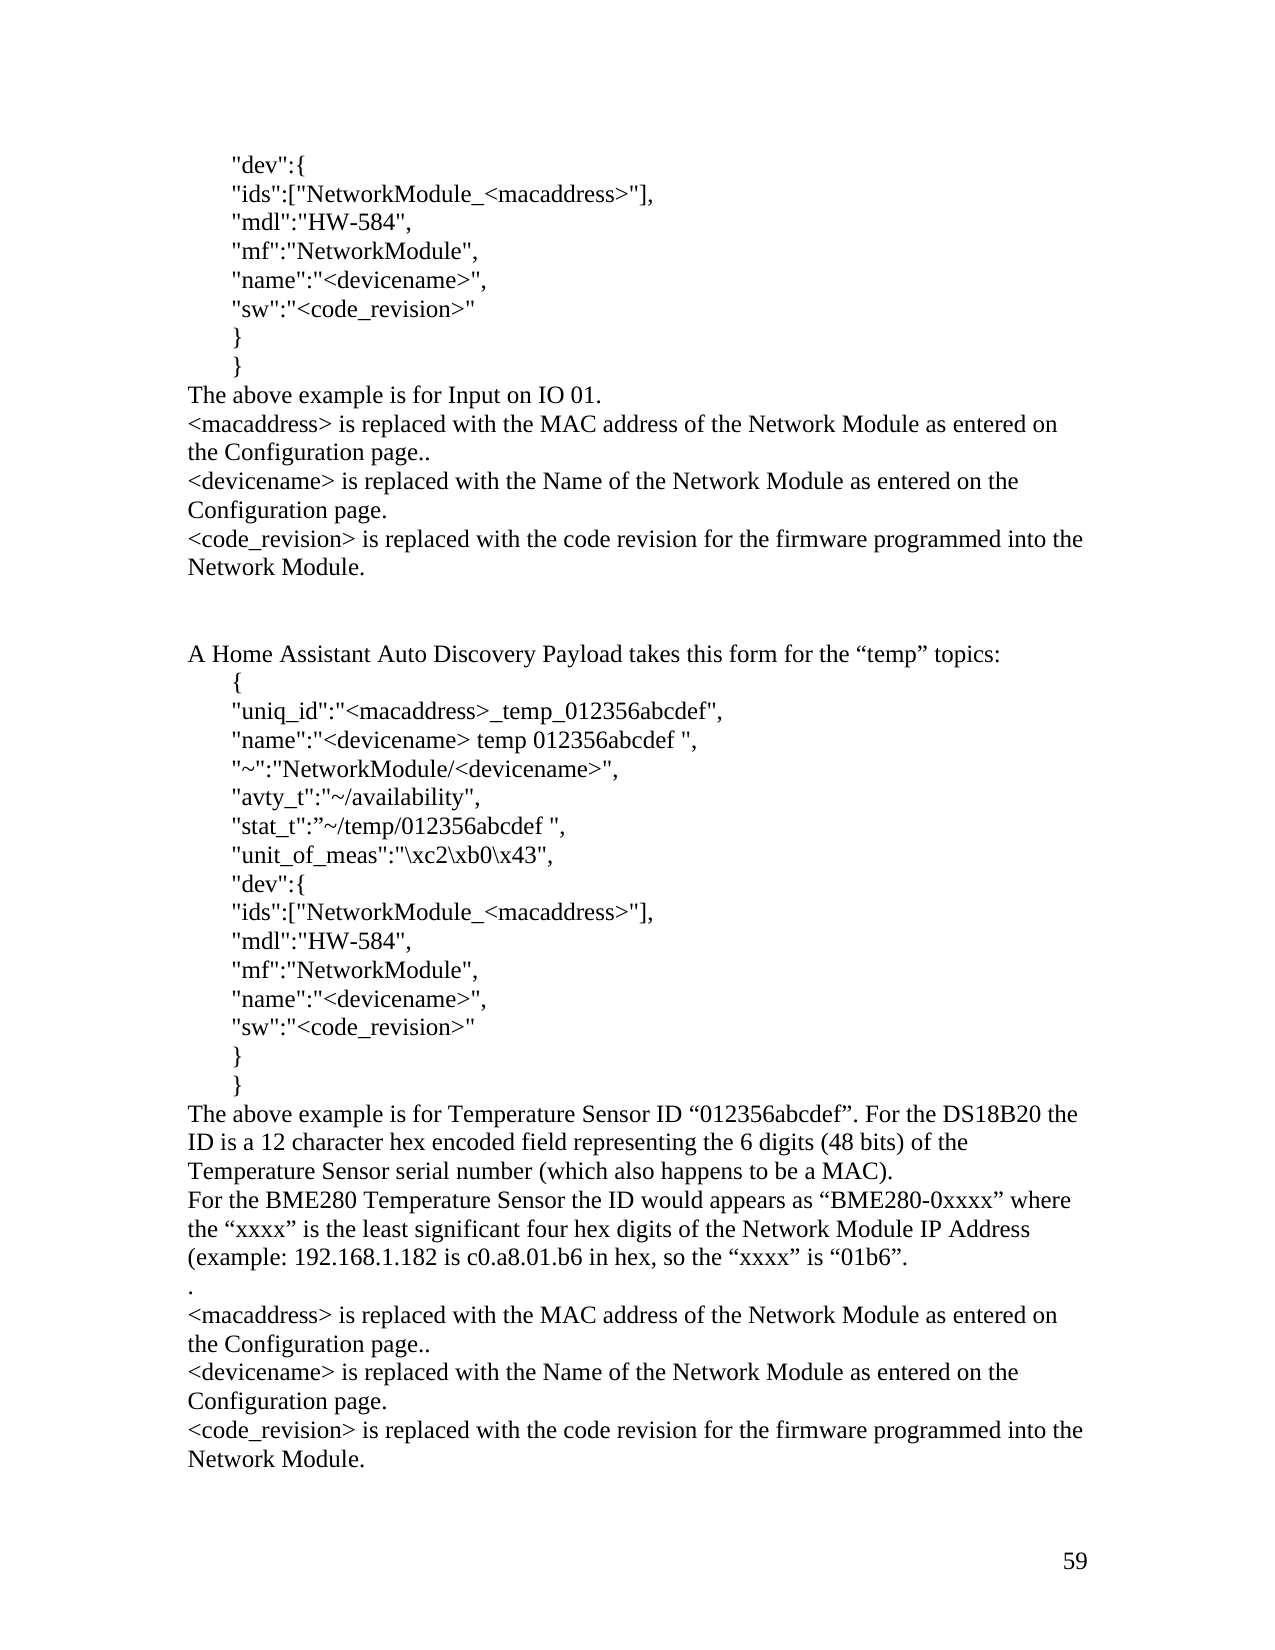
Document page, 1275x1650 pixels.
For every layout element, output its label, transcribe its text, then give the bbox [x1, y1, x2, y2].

text } [187, 1041, 1087, 1070]
text "unit_of_meas":"\xc2\xb0\x43", [187, 840, 1087, 869]
text "sw":"<code_revision>" [187, 294, 1087, 322]
text "mdl":"HW-584", [187, 926, 1087, 955]
text "ids":["NetworkModule_<macaddress>"], [187, 179, 1087, 207]
text For the BME280 Temperature Sensor the ID would appears as “BME280-0xxxx” where the “xxxx” is the least significant four hex digits of the Network Module IP Address (example: 192.168.1.182 is c0.a8.01.b6 in hex, so the “xxxx” is “01b6”. [187, 1185, 1087, 1271]
text } [187, 1070, 1087, 1099]
text <macaddress> is replaced with the MAC address of the Network Module as entered on the Configuration page.. [187, 409, 1087, 466]
text <devicename> is replaced with the Name of the Network Module as entered on the Configuration page. [187, 466, 1087, 524]
text . [187, 1271, 1087, 1300]
text "ids":["NetworkModule_<macaddress>"], [187, 897, 1087, 926]
text "dev":{ [187, 150, 1087, 179]
text "uniq_id":"<macaddress>_temp_012356abcdef", [187, 696, 1087, 725]
text <code_revision> is replaced with the code revision for the firmware programmed into the Network Module. [187, 1415, 1087, 1472]
text { [187, 667, 1087, 696]
text "stat_t":”~/temp/012356abcdef ", [187, 811, 1087, 840]
text } [187, 351, 1087, 380]
text "name":"<devicename>", [187, 265, 1087, 294]
text The above example is for Temperature Sensor ID “012356abcdef”. For the DS18B20 the ID is a 12 character hex encoded field representing the 6 digits (48 bits) of the Temperature Sensor serial number (which also happens to be a MAC). [187, 1099, 1087, 1185]
text "name":"<devicename> temp 012356abcdef ", [187, 725, 1087, 754]
text <macaddress> is replaced with the MAC address of the Network Module as entered on the Configuration page.. [187, 1300, 1087, 1357]
text "name":"<devicename>", [187, 984, 1087, 1012]
text "avty_t":"~/availability", [187, 782, 1087, 811]
text <devicename> is replaced with the Name of the Network Module as entered on the Configuration page. [187, 1357, 1087, 1415]
text "mdl":"HW-584", [187, 207, 1087, 236]
text "sw":"<code_revision>" [187, 1012, 1087, 1041]
text "~":"NetworkModule/<devicename>", [187, 754, 1087, 782]
text "mf":"NetworkModule", [187, 955, 1087, 984]
text The above example is for Input on IO 01. [187, 380, 1087, 409]
text A Home Assistant Auto Discovery Payload takes this form for the “temp” topics: [187, 639, 1087, 667]
text "mf":"NetworkModule", [187, 236, 1087, 265]
text } [187, 322, 1087, 351]
text "dev":{ [187, 869, 1087, 897]
text <code_revision> is replaced with the code revision for the firmware programmed into the Network Module. [187, 524, 1087, 581]
